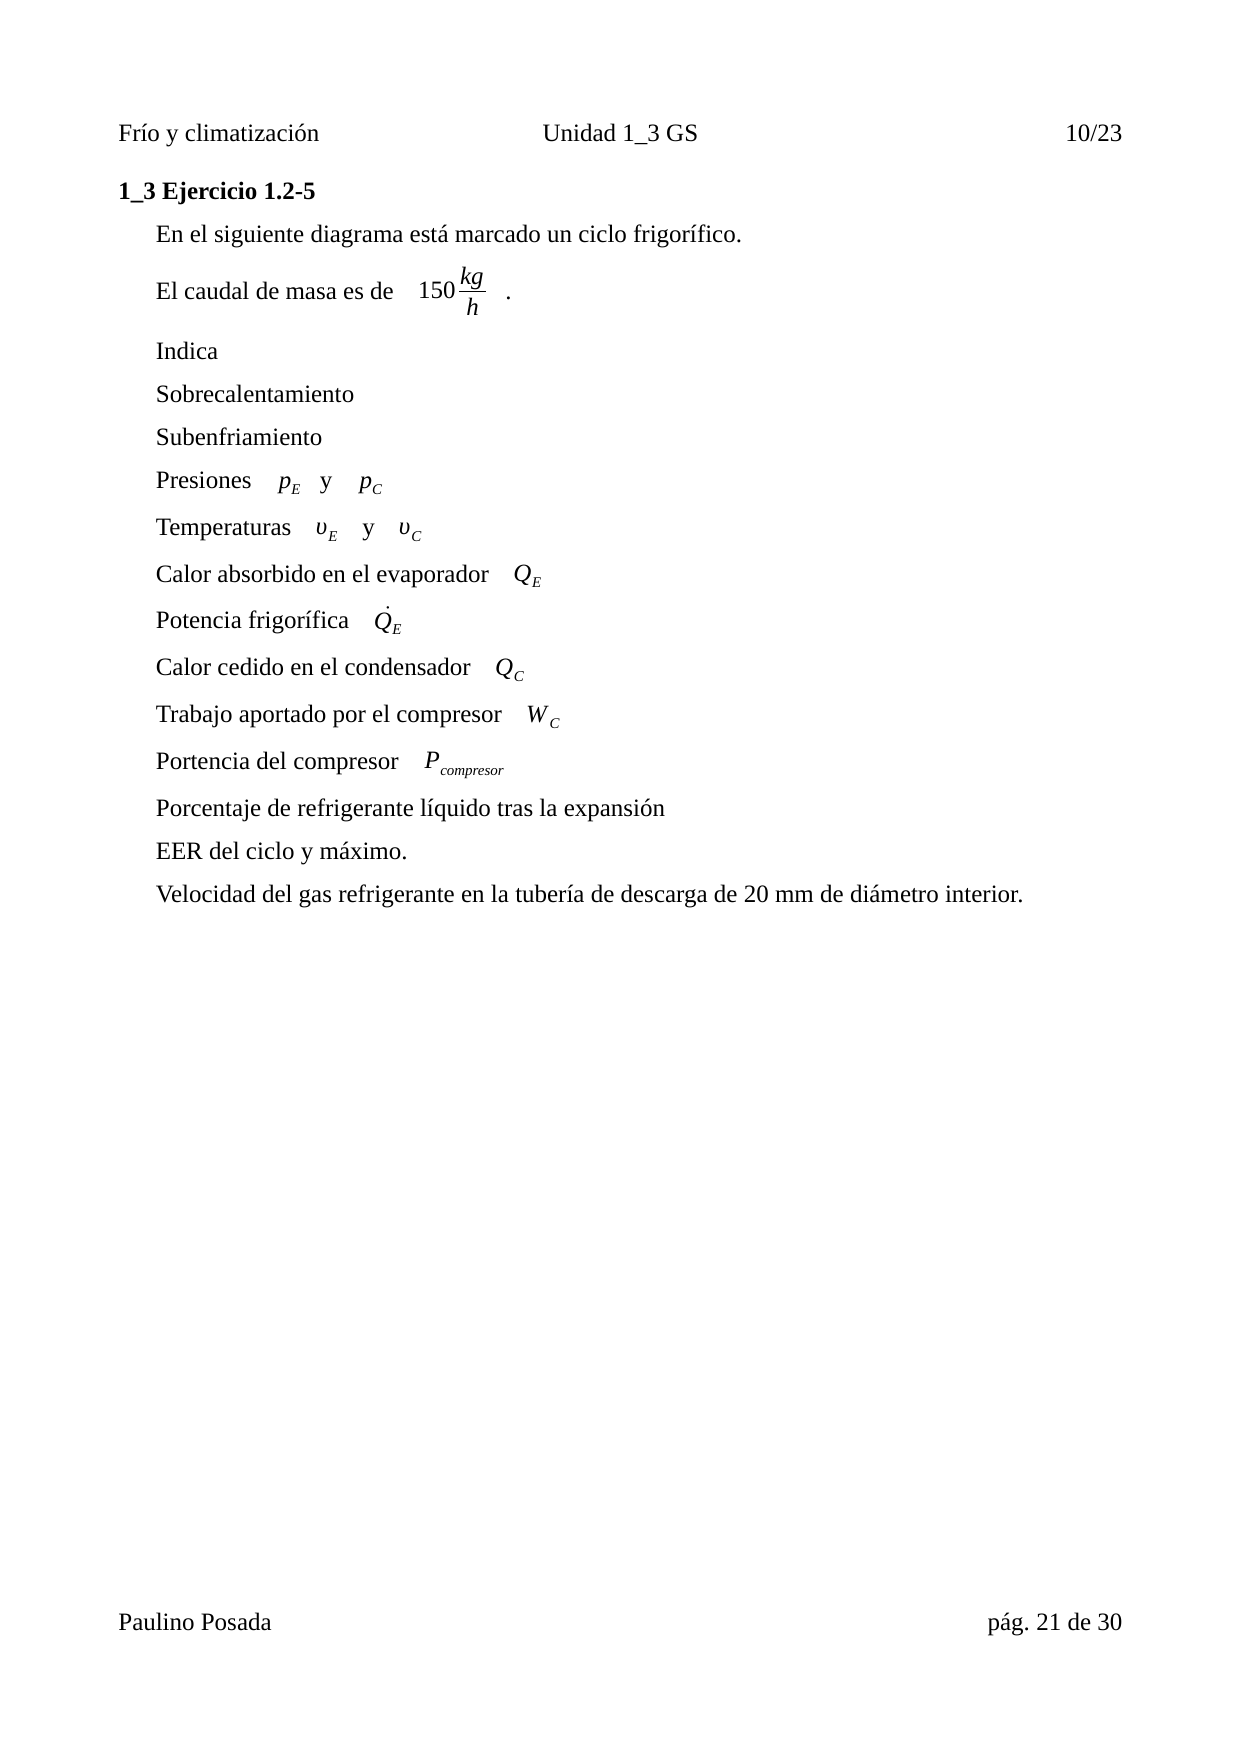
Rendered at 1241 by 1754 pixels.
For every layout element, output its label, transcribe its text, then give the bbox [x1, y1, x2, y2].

text Potencia frigorífica [156, 606, 1122, 638]
text Velocidad del gas refrigerante en la tubería de descarga de 20 mm de diámetro interior. [156, 879, 1122, 908]
text Temperaturas y [156, 512, 1122, 544]
text Trabajo aportado por el compresor [156, 699, 1122, 732]
text 1_3 Ejercicio 1.2-5 [118, 176, 1122, 205]
text El caudal de masa es de . [156, 263, 1122, 322]
text En el siguiente diagrama está marcado un ciclo frigorífico. [156, 219, 1122, 248]
text Calor absorbido en el evaporador [156, 559, 1122, 591]
text Calor cedido en el condensador [156, 652, 1122, 685]
text Indica [156, 336, 1122, 365]
text Presiones y [156, 465, 1122, 498]
text Porcentaje de refrigerante líquido tras la expansión [156, 793, 1122, 822]
text EER del ciclo y máximo. [156, 836, 1122, 865]
text Subenfriamiento [156, 422, 1122, 451]
text Sobrecalentamiento [156, 379, 1122, 408]
text Portencia del compresor [156, 746, 1122, 778]
